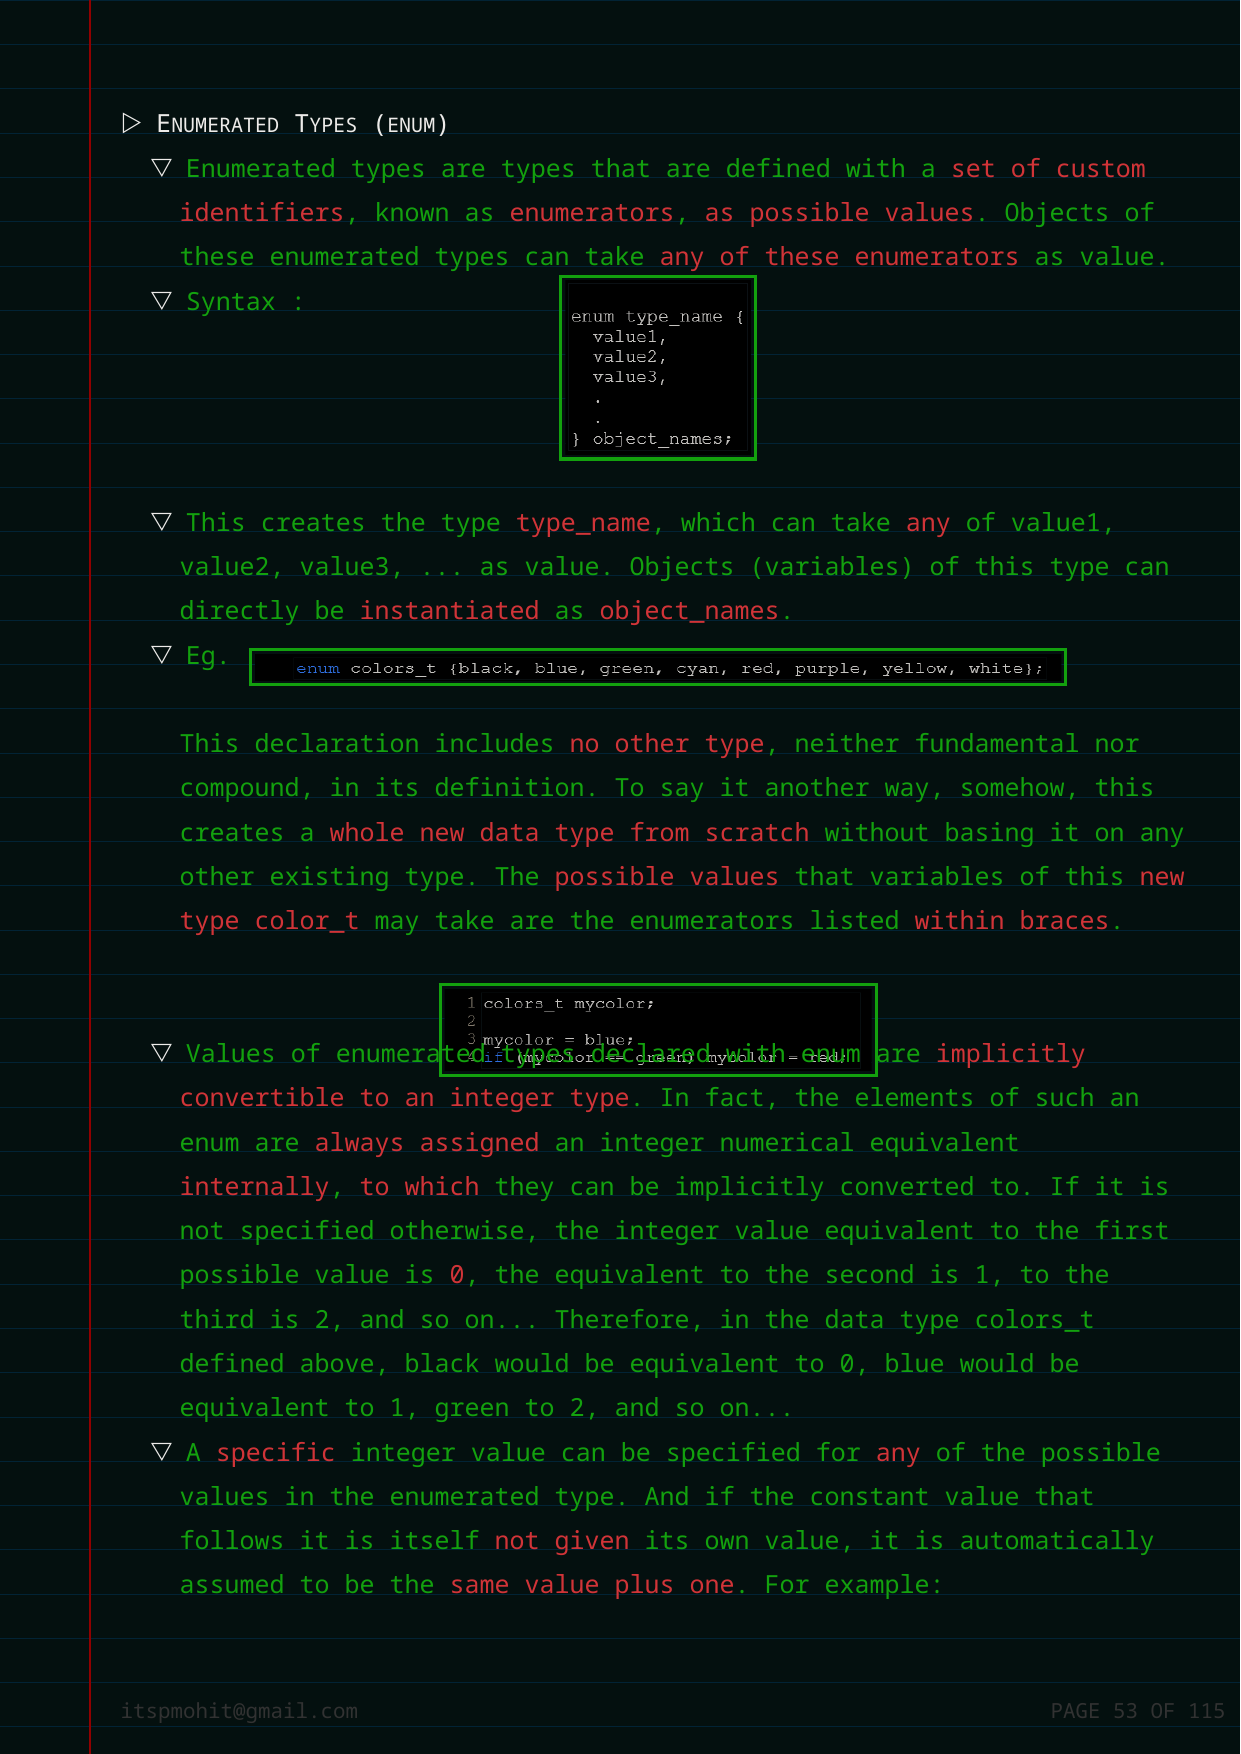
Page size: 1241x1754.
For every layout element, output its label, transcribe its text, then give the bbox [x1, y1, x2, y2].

list Syntax : [150, 274, 1196, 496]
list A specific integer value can be specified for any of the possible values in the enumerated type. And if the constant value that follows it is itself not given its own value, it is automatically assumed to be the same value plus one. For example: [150, 1426, 1196, 1603]
list Eg. This declaration includes no other type, neither fundamental nor compound, in its definition. To say it another way, somehow, this creates a whole new data type from scratch without basing it on any other existing type. The possible values that variables of this new type color_t may take are the enumerators listed within braces. [150, 629, 1196, 1077]
picture [255, 654, 1062, 681]
list Enumerated types are types that are defined with a set of custom identifiers, known as enumerators, as possible values. Objects of these enumerated types can take any of these enumerators as value. [150, 142, 1196, 274]
subtitle Enumerated Types (enum) [120, 97, 1196, 142]
list This creates the type type_name, which can take any of value1, value2, value3, ... as value. Objects (variables) of this type can directly be instantiated as object_names. [150, 496, 1196, 629]
picture [444, 989, 872, 1071]
picture [565, 280, 751, 455]
list Values of enumerated types declared with enum are implicitly convertible to an integer type. In fact, the elements of such an enum are always assigned an integer numerical equivalent internally, to which they can be implicitly converted to. If it is not specified otherwise, the integer value equivalent to the first possible value is 0, the equivalent to the second is 1, to the third is 2, and so on... Therefore, in the data type colors_t defined above, black would be equivalent to 0, blue would be equivalent to 1, green to 2, and so on... [150, 1027, 1196, 1426]
